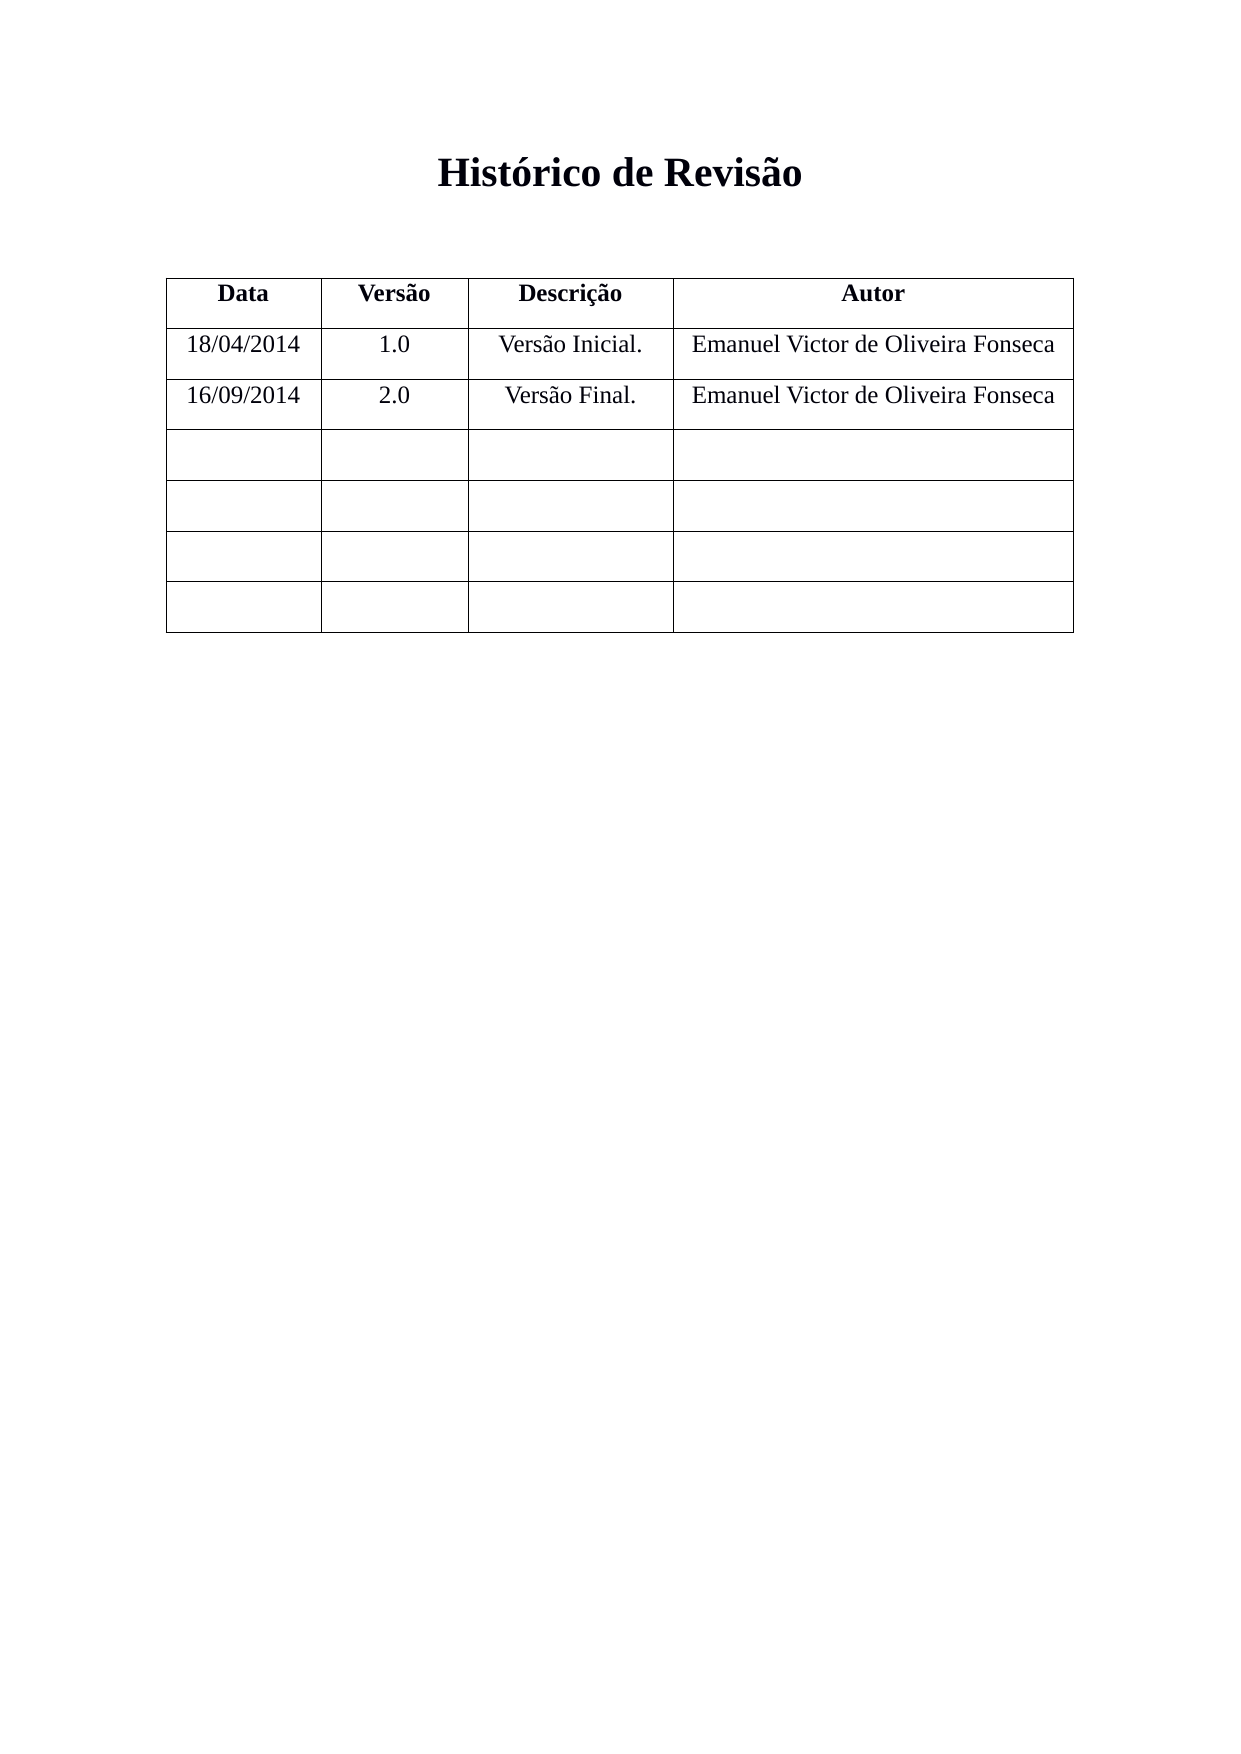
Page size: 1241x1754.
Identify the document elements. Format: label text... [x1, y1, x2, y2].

table_cell 16/09/2014 [167, 380, 321, 429]
table_header Autor [674, 279, 1073, 328]
table_cell [167, 582, 321, 632]
table_cell [469, 430, 673, 480]
table_cell [322, 430, 468, 480]
table_cell 2.0 [322, 380, 468, 429]
table_cell [674, 430, 1073, 480]
table_cell Emanuel Victor de Oliveira Fonseca [674, 329, 1073, 379]
table_cell 18/04/2014 [167, 329, 321, 379]
table_cell Emanuel Victor de Oliveira Fonseca [674, 380, 1073, 429]
table_cell [322, 481, 468, 531]
table_cell Versão Inicial. [469, 329, 673, 379]
table_cell Versão Final. [469, 380, 673, 429]
table_cell [674, 481, 1073, 531]
table_cell [167, 481, 321, 531]
table_cell [674, 532, 1073, 581]
text Histórico de Revisão [177, 148, 1063, 196]
table_cell [167, 430, 321, 480]
table_header Versão [322, 279, 468, 328]
table_header Descrição [469, 279, 673, 328]
table_cell [469, 532, 673, 581]
table_cell [469, 582, 673, 632]
table_cell 1.0 [322, 329, 468, 379]
table_cell [167, 532, 321, 581]
table_cell [322, 532, 468, 581]
table_cell [322, 582, 468, 632]
table_header Data [167, 279, 321, 328]
table_cell [674, 582, 1073, 632]
table_cell [469, 481, 673, 531]
